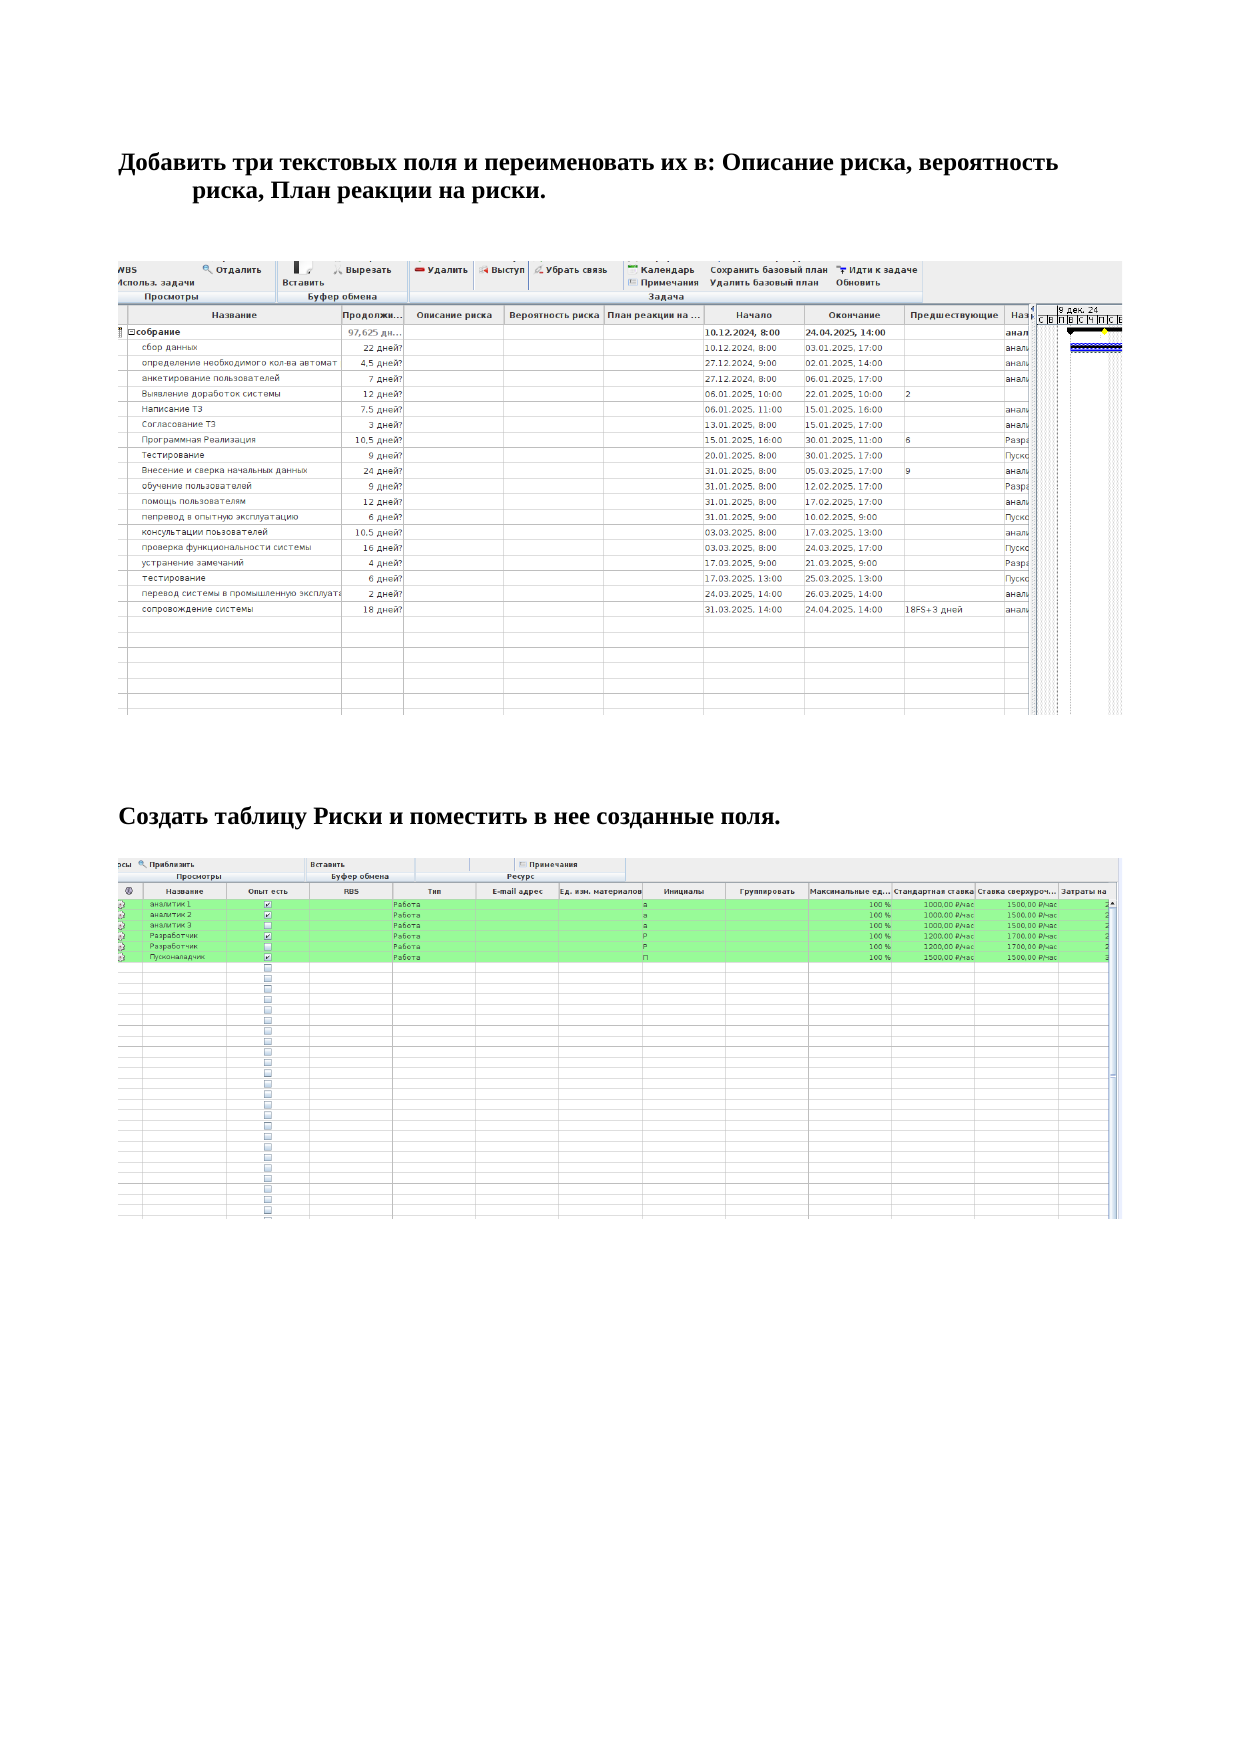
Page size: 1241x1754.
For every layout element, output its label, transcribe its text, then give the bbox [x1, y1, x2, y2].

picture [118, 261, 1123, 715]
text Добавить три текстовых поля и переименовать их в: Описание риска, вероятность риска, План реакции на риски. [118, 147, 1122, 204]
picture [118, 858, 1123, 1219]
text Создать таблицу Риски и поместить в нее созданные поля. [118, 801, 1122, 829]
